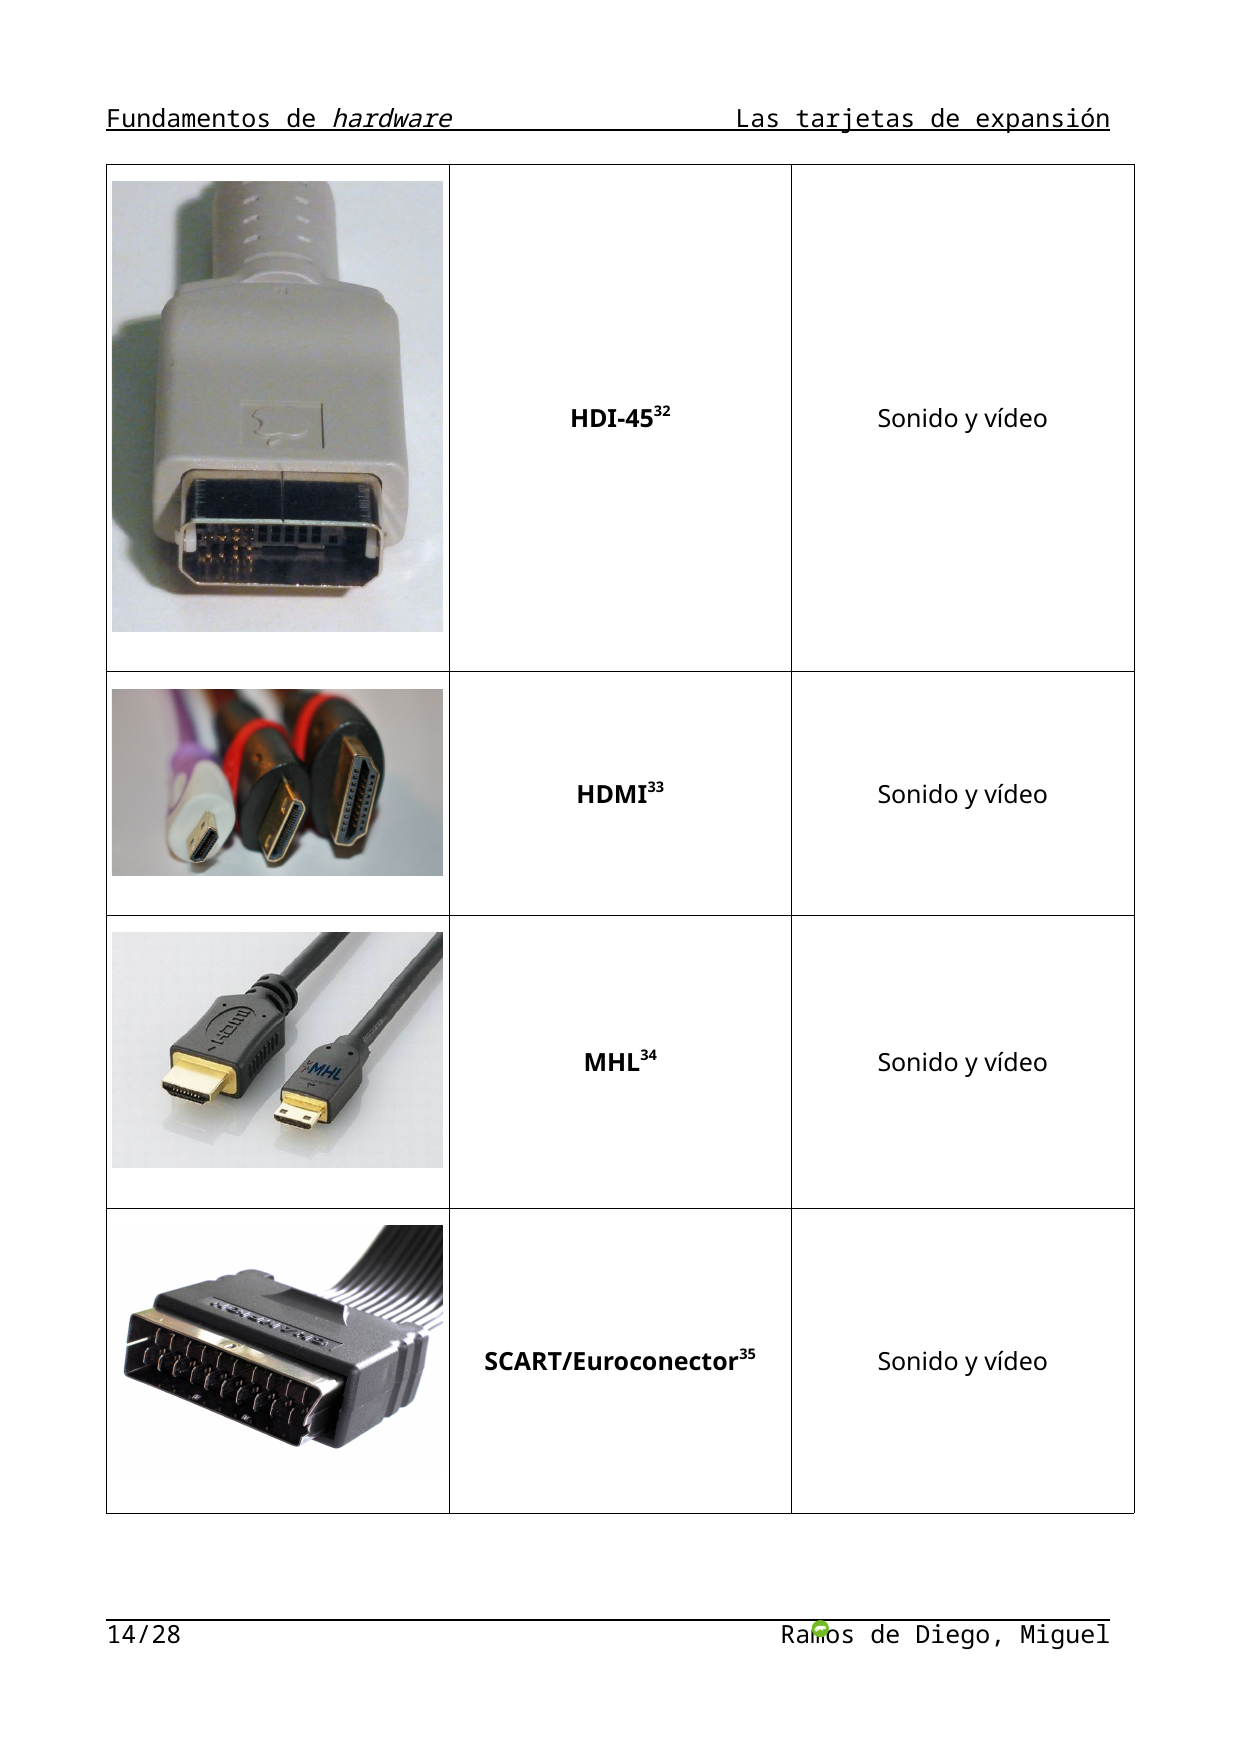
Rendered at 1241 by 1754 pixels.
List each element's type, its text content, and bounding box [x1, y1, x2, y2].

table_cell [107, 672, 449, 915]
table_cell Sonido y vídeo [792, 672, 1134, 915]
table_cell Sonido y vídeo [792, 1209, 1134, 1513]
table_cell [107, 916, 449, 1207]
table_cell Sonido y vídeo [792, 916, 1134, 1207]
picture [111, 181, 443, 632]
table_cell HDI-4532 [450, 165, 791, 671]
picture [111, 932, 443, 1168]
picture [111, 689, 443, 876]
table_cell [107, 165, 449, 671]
picture [111, 1225, 443, 1474]
table_cell [107, 1209, 449, 1513]
table_cell HDMI33 [450, 672, 791, 915]
table_cell SCART/Euroconector35 [450, 1209, 791, 1513]
table_cell MHL34 [450, 916, 791, 1207]
table_cell Sonido y vídeo [792, 165, 1134, 671]
